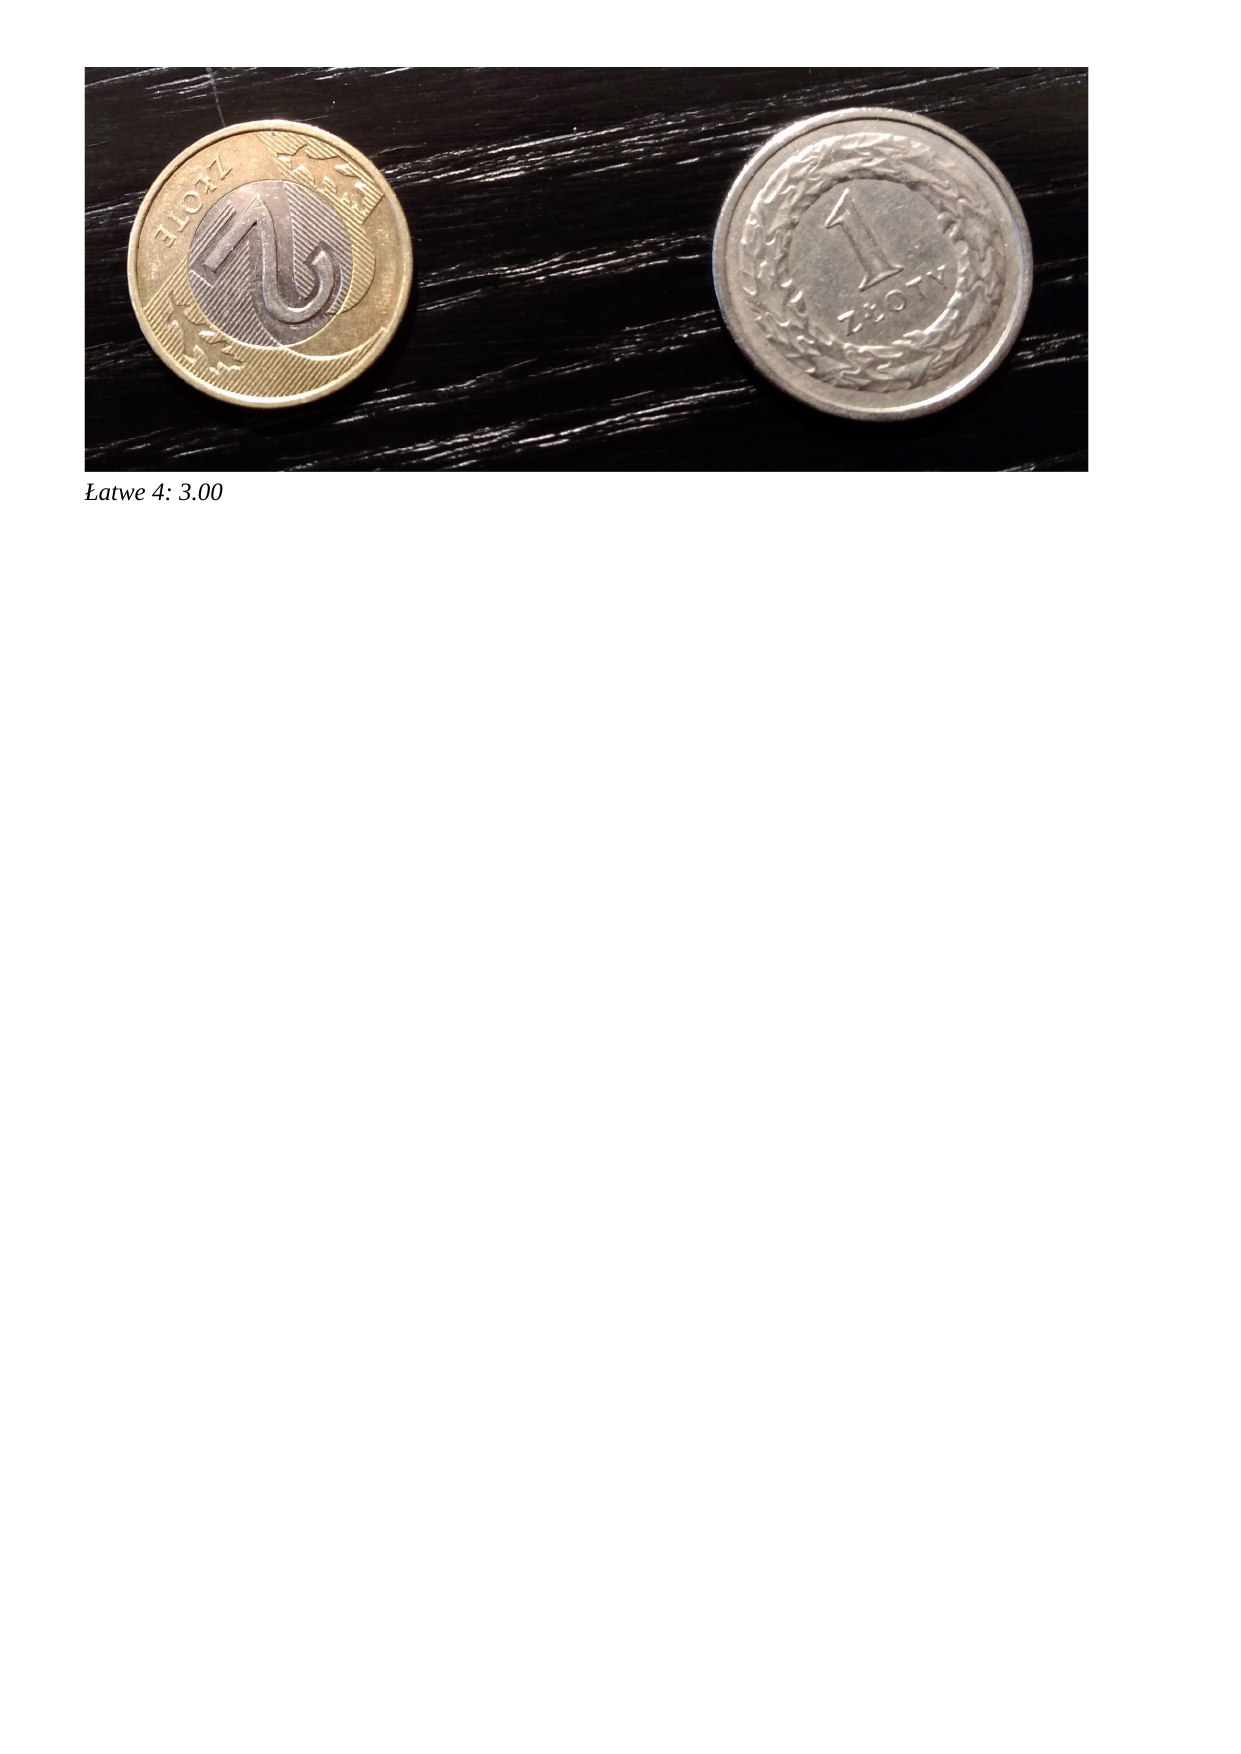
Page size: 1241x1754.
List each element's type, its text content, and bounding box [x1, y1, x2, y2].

text Łatwe 4: 3.00 [84, 472, 1088, 506]
picture [84, 67, 1089, 472]
